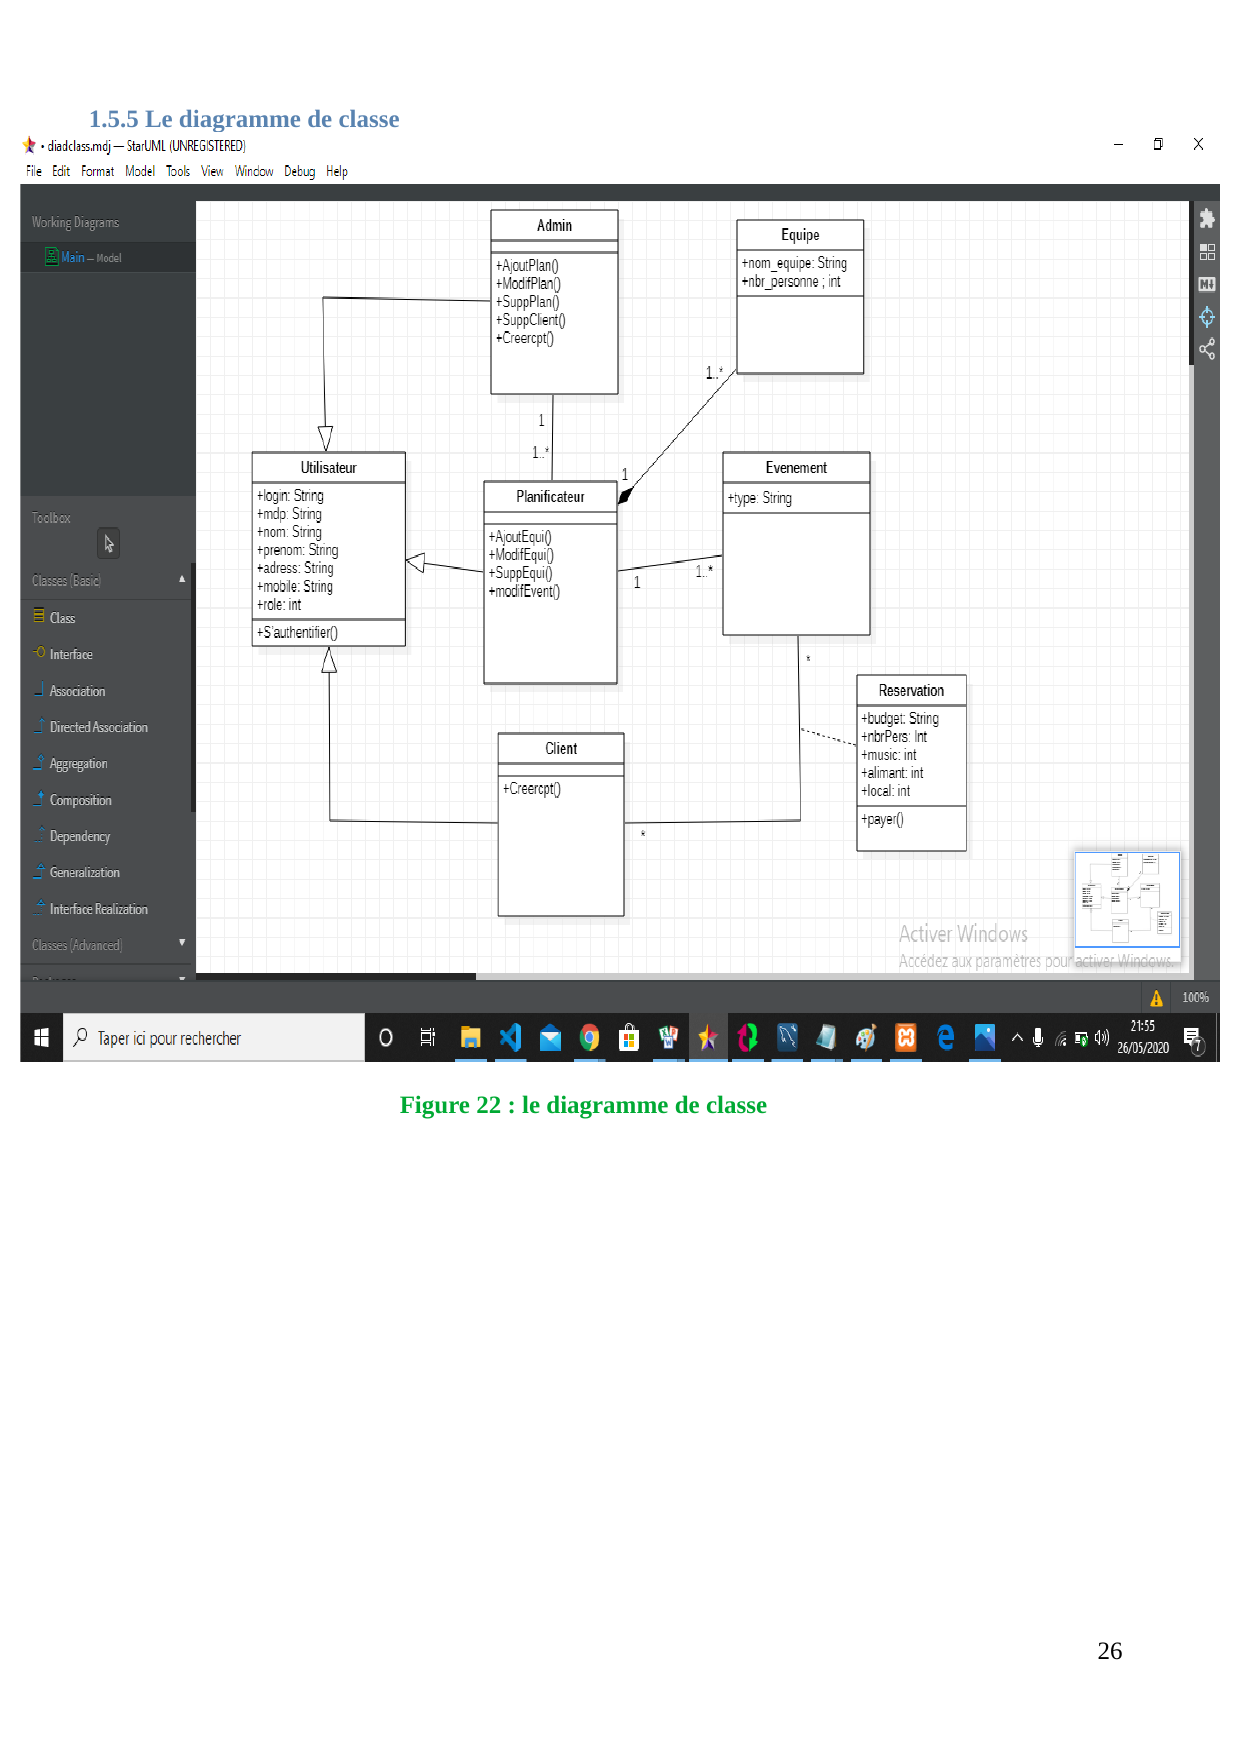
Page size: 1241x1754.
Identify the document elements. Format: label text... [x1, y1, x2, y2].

text 1.5.5 Le diagramme de classe [88, 104, 1078, 132]
text Figure 22 : le diagramme de classe [88, 1090, 1078, 1119]
picture [20, 132, 1220, 1062]
